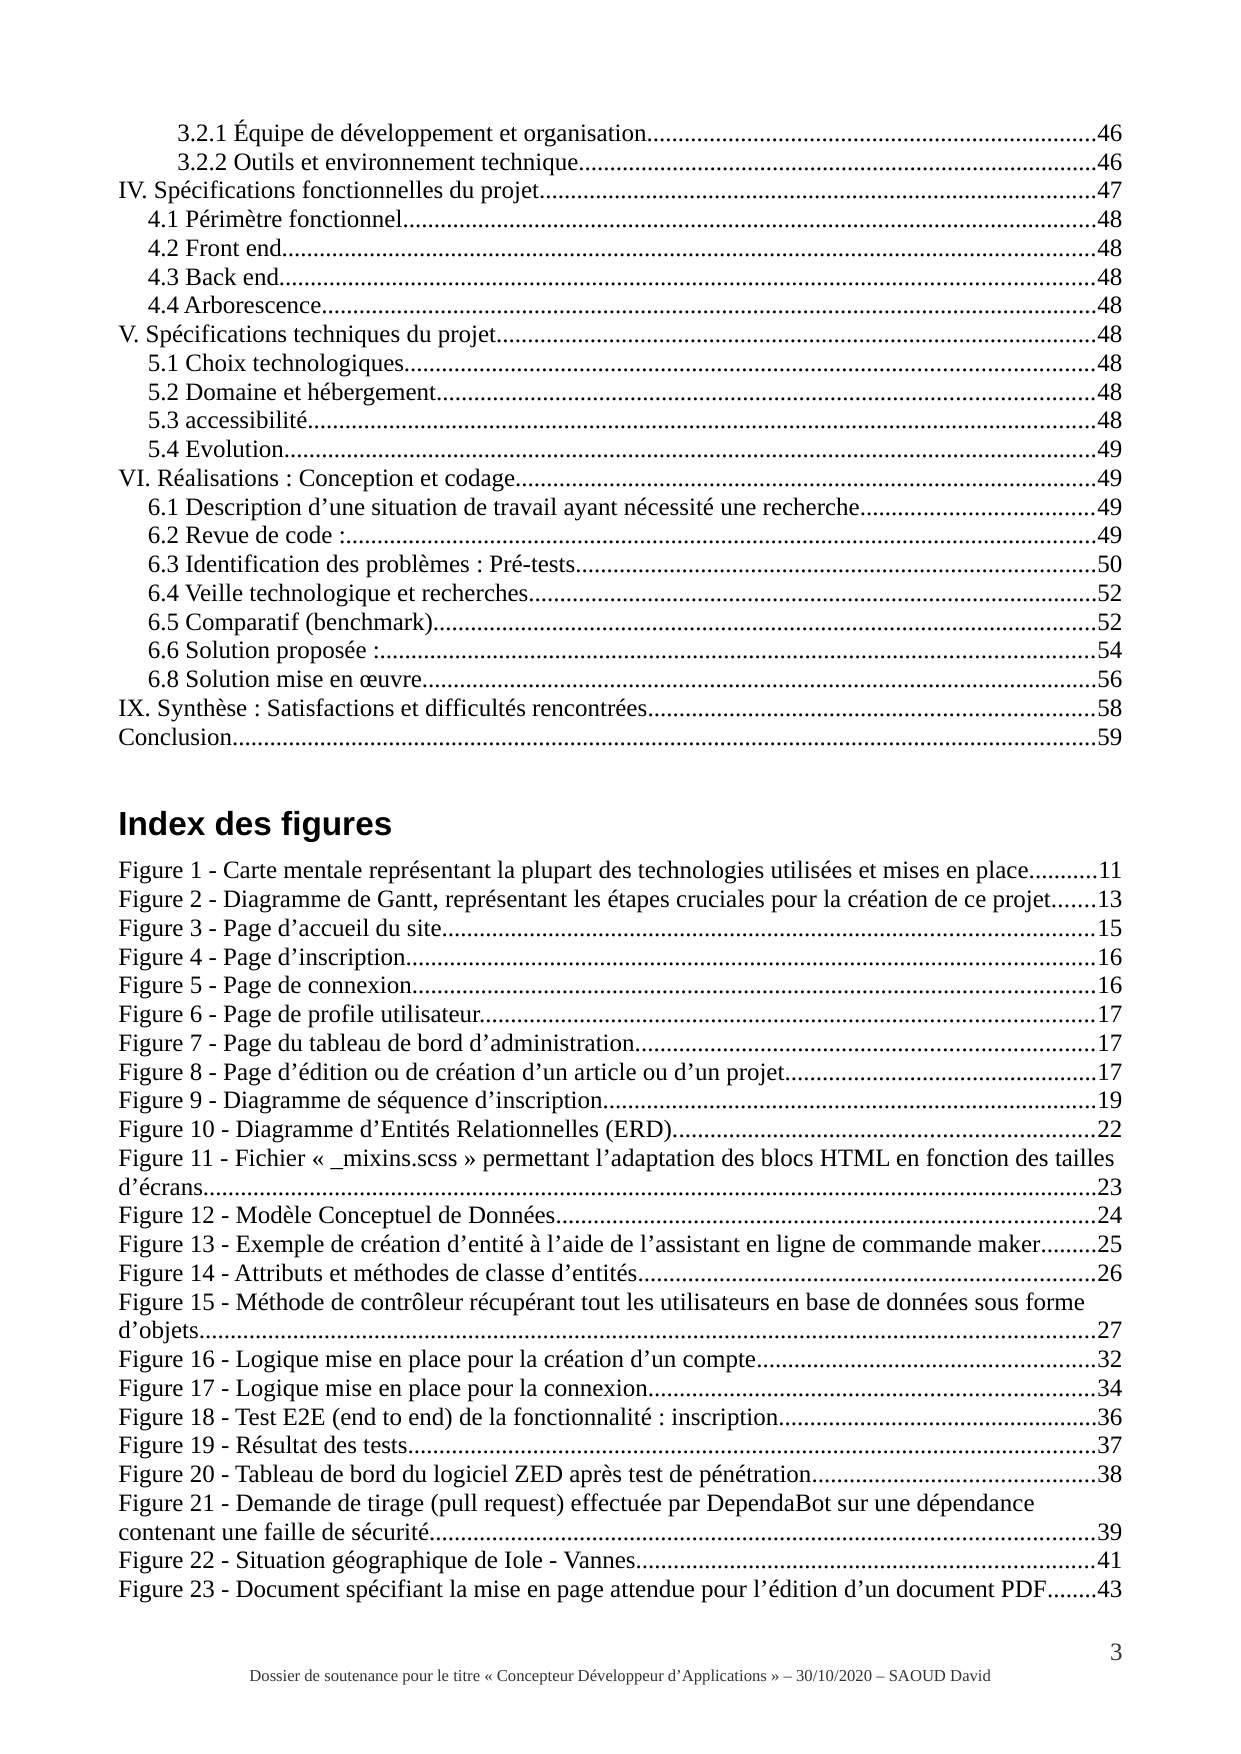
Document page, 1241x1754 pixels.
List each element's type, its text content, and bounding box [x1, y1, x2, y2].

text 4.1 Périmètre fonctionnel 48 [148, 204, 1122, 233]
subtitle Index des figures [118, 804, 1122, 843]
text IX. Synthèse : Satisfactions et difficultés rencontrées 58 [118, 693, 1122, 722]
text Figure 10 - Diagramme d’Entités Relationnelles (ERD). 22 [118, 1114, 1122, 1143]
text Figure 22 - Situation géographique de Iole - Vannes 41 [118, 1545, 1122, 1574]
text 5.1 Choix technologiques 48 [148, 348, 1122, 377]
text Figure 21 - Demande de tirage (pull request) effectuée par DependaBot sur une dépendance contenant une faille de sécurité 39 [118, 1488, 1122, 1545]
text Figure 11 - Fichier « _mixins.scss » permettant l’adaptation des blocs HTML en fonction des tailles d’écrans. 23 [118, 1143, 1122, 1200]
text Figure 3 - Page d’accueil du site. 15 [118, 913, 1122, 942]
text Figure 5 - Page de connexion. 16 [118, 970, 1122, 999]
text Figure 1 - Carte mentale représentant la plupart des technologies utilisées et mises en place. 11 [118, 855, 1122, 884]
text Figure 20 - Tableau de bord du logiciel ZED après test de pénétration 38 [118, 1459, 1122, 1488]
text 6.8 Solution mise en œuvre 56 [148, 664, 1122, 693]
text Figure 6 - Page de profile utilisateur. 17 [118, 999, 1122, 1028]
text 5.3 accessibilité 48 [148, 406, 1122, 434]
text Figure 17 - Logique mise en place pour la connexion 34 [118, 1373, 1122, 1402]
text Figure 8 - Page d’édition ou de création d’un article ou d’un projet. 17 [118, 1057, 1122, 1085]
text 6.5 Comparatif (benchmark) 52 [148, 607, 1122, 636]
text 6.2 Revue de code : 49 [148, 521, 1122, 549]
text Figure 13 - Exemple de création d’entité à l’aide de l’assistant en ligne de commande maker 25 [118, 1229, 1122, 1258]
text Figure 19 - Résultat des tests 37 [118, 1430, 1122, 1459]
text Conclusion 59 [118, 722, 1122, 751]
text 4.4 Arborescence 48 [148, 291, 1122, 319]
text Figure 9 - Diagramme de séquence d’inscription. 19 [118, 1085, 1122, 1114]
text Figure 23 - Document spécifiant la mise en page attendue pour l’édition d’un document PDF 43 [118, 1574, 1122, 1603]
text 3.2.1 Équipe de développement et organisation 46 [177, 118, 1122, 147]
text Figure 18 - Test E2E (end to end) de la fonctionnalité : inscription 36 [118, 1402, 1122, 1430]
text Figure 4 - Page d’inscription. 16 [118, 942, 1122, 970]
text 6.1 Description d’une situation de travail ayant nécessité une recherche 49 [148, 492, 1122, 521]
text Figure 15 - Méthode de contrôleur récupérant tout les utilisateurs en base de données sous forme d’objets 27 [118, 1287, 1122, 1344]
text 6.4 Veille technologique et recherches 52 [148, 578, 1122, 607]
text 4.2 Front end 48 [148, 233, 1122, 262]
text IV. Spécifications fonctionnelles du projet 47 [118, 176, 1122, 204]
text Figure 12 - Modèle Conceptuel de Données 24 [118, 1200, 1122, 1229]
text Figure 7 - Page du tableau de bord d’administration. 17 [118, 1028, 1122, 1057]
text 5.4 Evolution 49 [148, 434, 1122, 463]
text 3.2.2 Outils et environnement technique 46 [177, 147, 1122, 176]
text 6.3 Identification des problèmes : Pré-tests 50 [148, 549, 1122, 578]
text Figure 14 - Attributs et méthodes de classe d’entités 26 [118, 1258, 1122, 1287]
text VI. Réalisations : Conception et codage 49 [118, 463, 1122, 492]
text Figure 16 - Logique mise en place pour la création d’un compte 32 [118, 1344, 1122, 1373]
text 4.3 Back end 48 [148, 262, 1122, 291]
text 6.6 Solution proposée : 54 [148, 636, 1122, 664]
text 5.2 Domaine et hébergement 48 [148, 377, 1122, 406]
text V. Spécifications techniques du projet 48 [118, 319, 1122, 348]
text Figure 2 - Diagramme de Gantt, représentant les étapes cruciales pour la création de ce projet. 13 [118, 884, 1122, 913]
